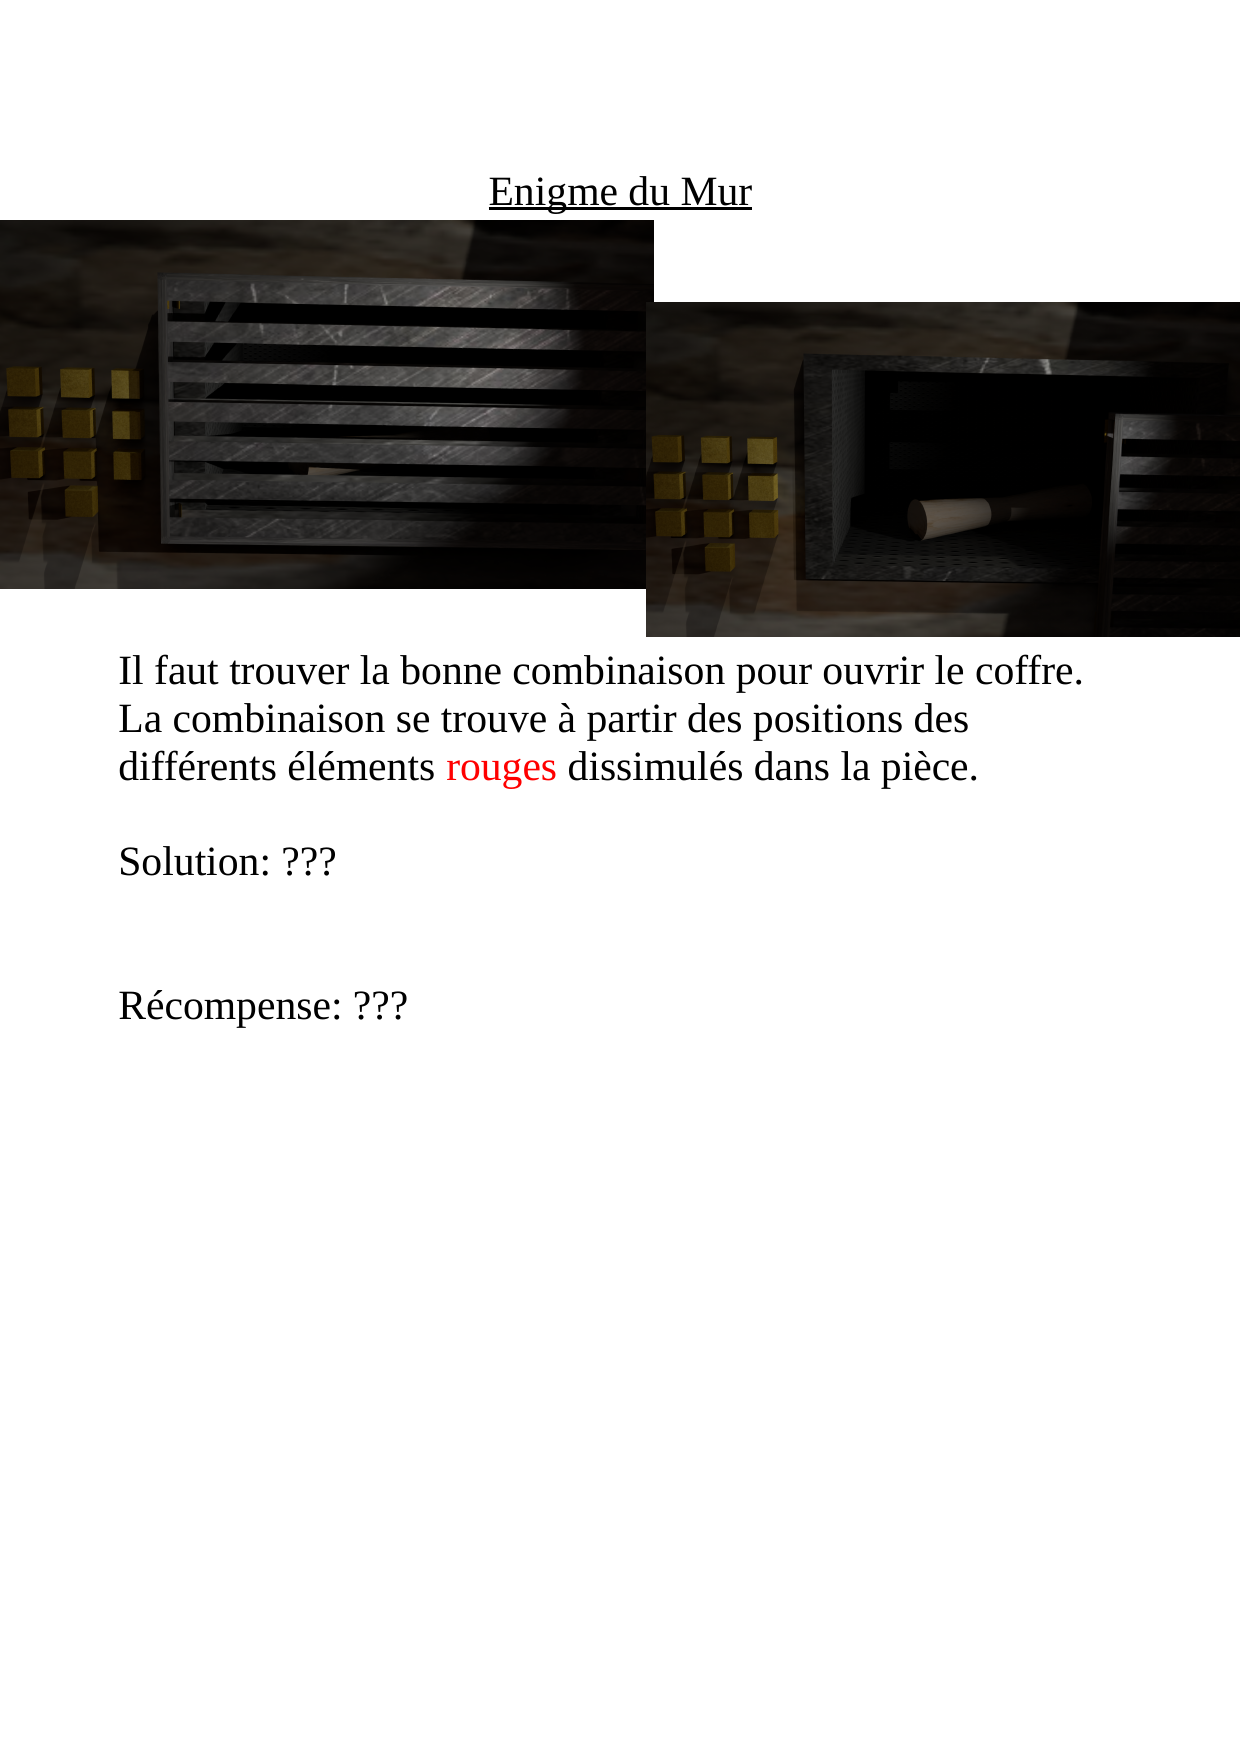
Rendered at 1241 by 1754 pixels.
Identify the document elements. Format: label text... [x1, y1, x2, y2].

text Récompense: ??? [118, 981, 1122, 1028]
text La combinaison se trouve à partir des positions des différents éléments rouges dissimulés dans la pièce. [118, 693, 1122, 789]
text Il faut trouver la bonne combinaison pour ouvrir le coffre. [118, 645, 1122, 693]
text Solution: ??? [118, 837, 1122, 885]
text Enigme du Mur [118, 166, 1122, 214]
picture [0, 220, 1240, 637]
